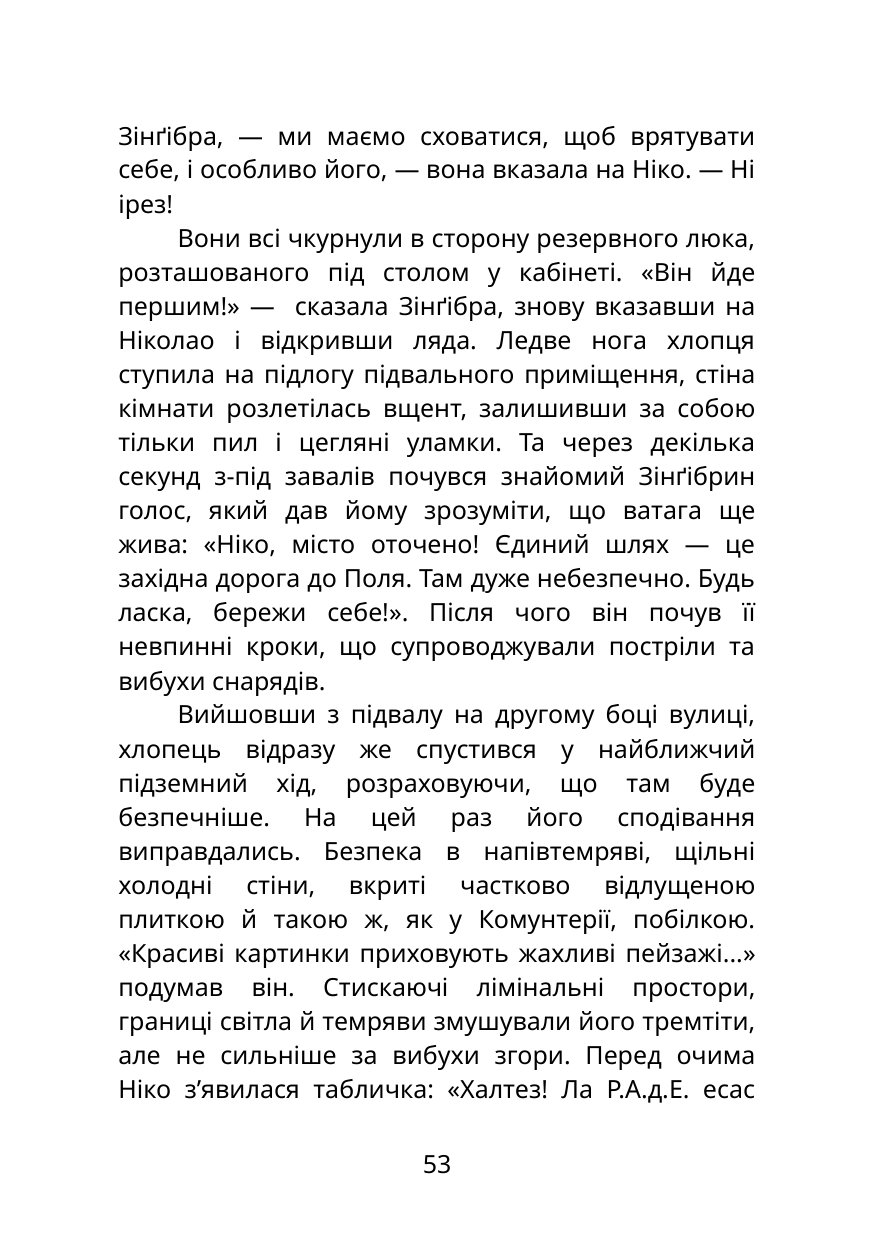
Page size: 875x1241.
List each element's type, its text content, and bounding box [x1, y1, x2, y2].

text Зінґібра, — ми маємо сховатися, щоб врятувати себе, і особливо його, — вона вказала на Ніко. — Ні ірез! [118, 118, 756, 220]
text Вони всі чкурнули в сторону резервного люка, розташованого під столом у кабінеті. «Він йде першим!» — сказала Зінґібра, знову вказавши на Ніколао і відкривши ляда. Ледве нога хлопця ступила на підлогу підвального приміщення, стіна кімнати розлетілась вщент, залишивши за собою тільки пил і цегляні уламки. Та через декілька секунд з-під завалів почувся знайомий Зінґібрин голос, який дав йому зрозуміти, що ватага ще жива: «Ніко, місто оточено! Єдиний шлях — це західна дорога до Поля. Там дуже небезпечно. Будь ласка, бережи себе!». Після чого він почув її невпинні кроки, що супроводжували постріли та вибухи снарядів. [118, 220, 756, 697]
text Вийшовши з підвалу на другому боці вулиці, хлопець відразу же спустився у найближчий підземний хід, розраховуючи, що там буде безпечніше. На цей раз його сподівання виправдались. Безпека в напівтемряві, щільні холодні стіни, вкриті частково відлущеною плиткою й такою ж, як у Комунтерії, побілкою. «Красиві картинки приховують жахливі пейзажі...» подумав він. Стискаючі лімінальні простори, границі світла й темряви змушували його тремтіти, але не сильніше за вибухи згори. Перед очима Ніко з’явилася табличка: «Халтез! Ла Р.А.д.Е. есас анте!» [118, 697, 756, 1106]
